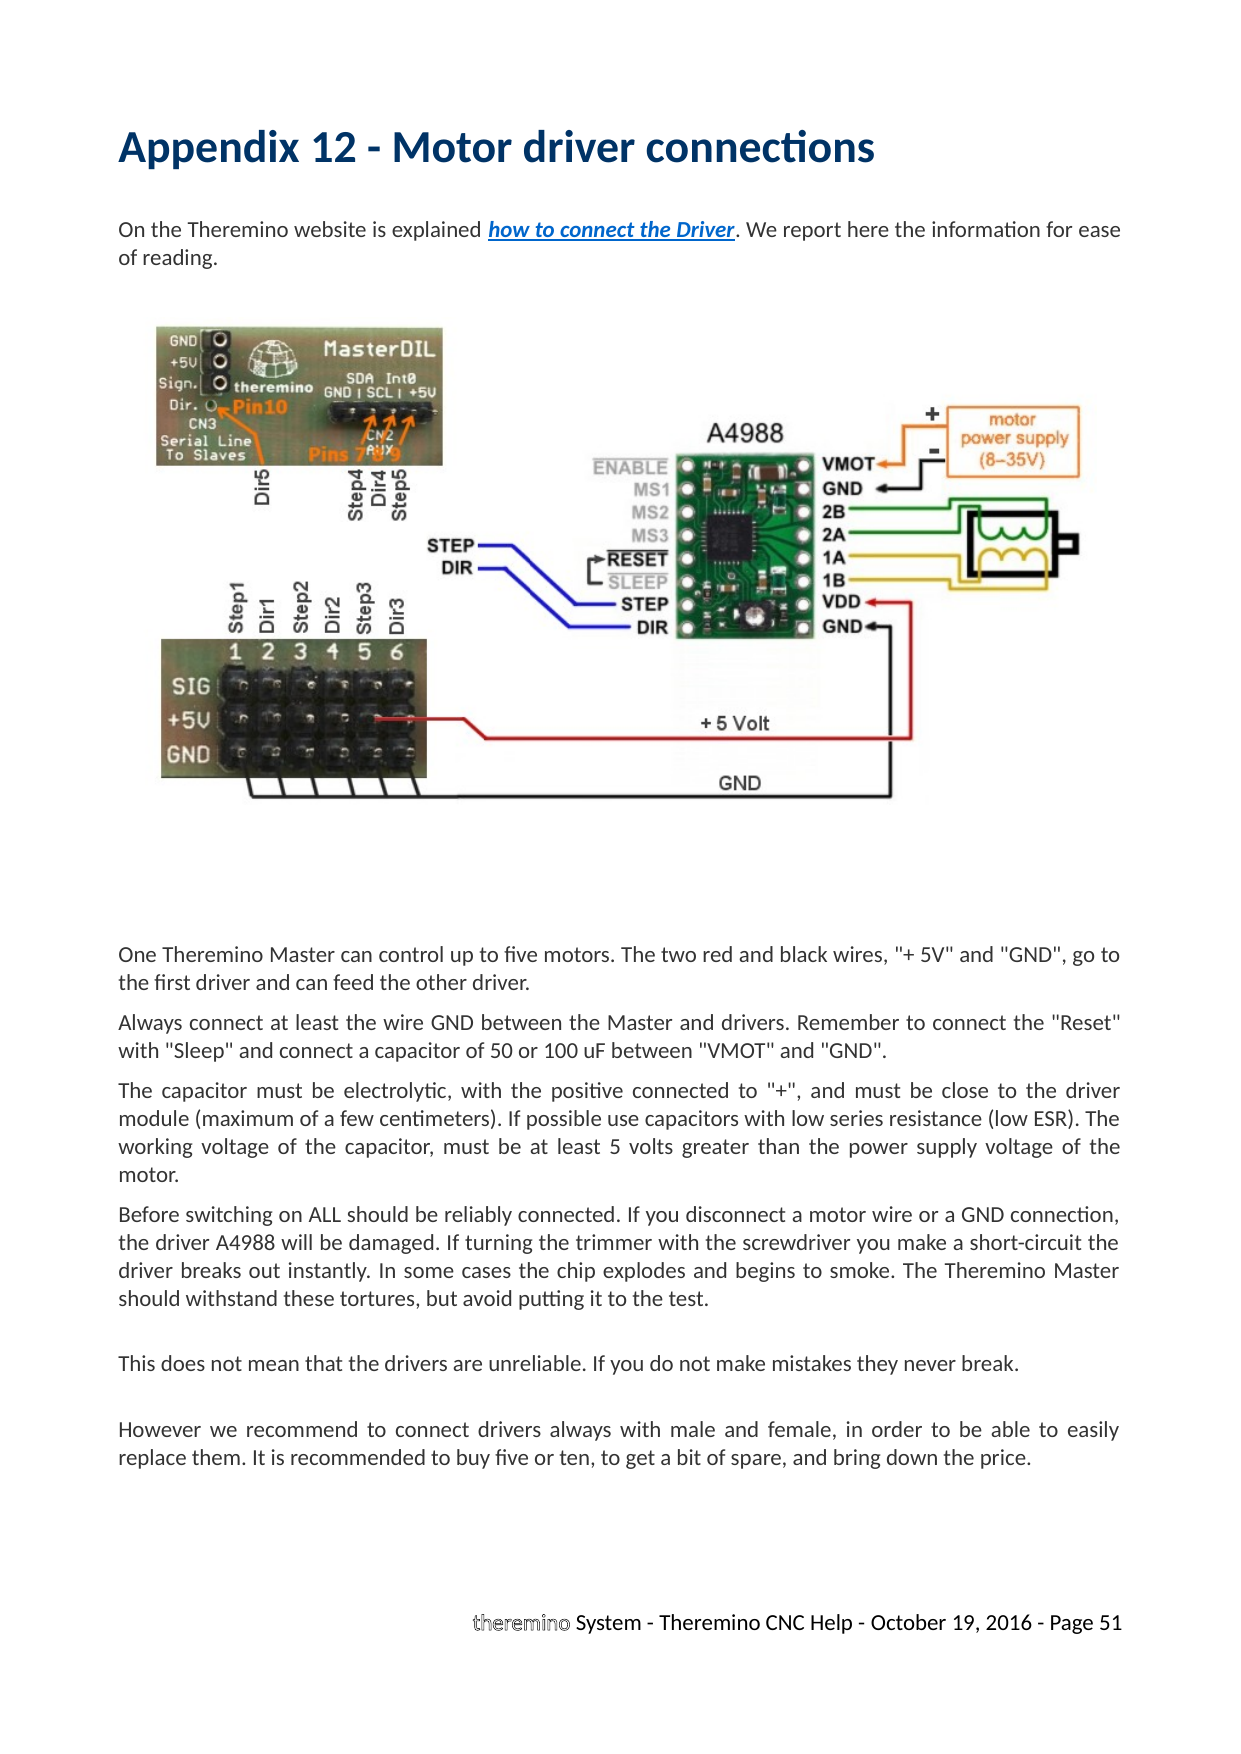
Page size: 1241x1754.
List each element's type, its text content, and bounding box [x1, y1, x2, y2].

text One Theremino Master can control up to five motors. The two red and black wires, "+ 5V" and "GND", go to the first driver and can feed the other driver. [118, 940, 1122, 996]
text However we recommend to connect drivers always with male and female, in order to be able to easily replace them. It is recommended to buy five or ten, to get a bit of spare, and bring down the price. [118, 1415, 1122, 1471]
text Always connect at least the wire GND between the Master and drivers. Remember to connect the "Reset" with "Sleep" and connect a capacitor of 50 or 100 uF between "VMOT" and "GND". [118, 1008, 1122, 1064]
text Before switching on ALL should be reliably connected. If you disconnect a motor wire or a GND connection, the driver A4988 will be damaged. If turning the trimmer with the screwdriver you make a short-circuit the driver breaks out instantly. In some cases the chip explodes and begins to smoke. The Theremino Master should withstand these tortures, but avoid putting it to the test. [118, 1200, 1122, 1312]
text On the Theremino website is explained how to connect the Driver. We report here the information for ease of reading. [118, 215, 1122, 271]
picture [127, 317, 1097, 805]
subtitle Appendix 12 - Motor driver connections [118, 118, 1122, 174]
text This does not mean that the drivers are unreliable. If you do not make mistakes they never break. [118, 1349, 1122, 1377]
text The capacitor must be electrolytic, with the positive connected to "+", and must be close to the driver module (maximum of a few centimeters). If possible use capacitors with low series resistance (low ESR). The working voltage of the capacitor, must be at least 5 volts greater than the power supply voltage of the motor. [118, 1076, 1122, 1188]
